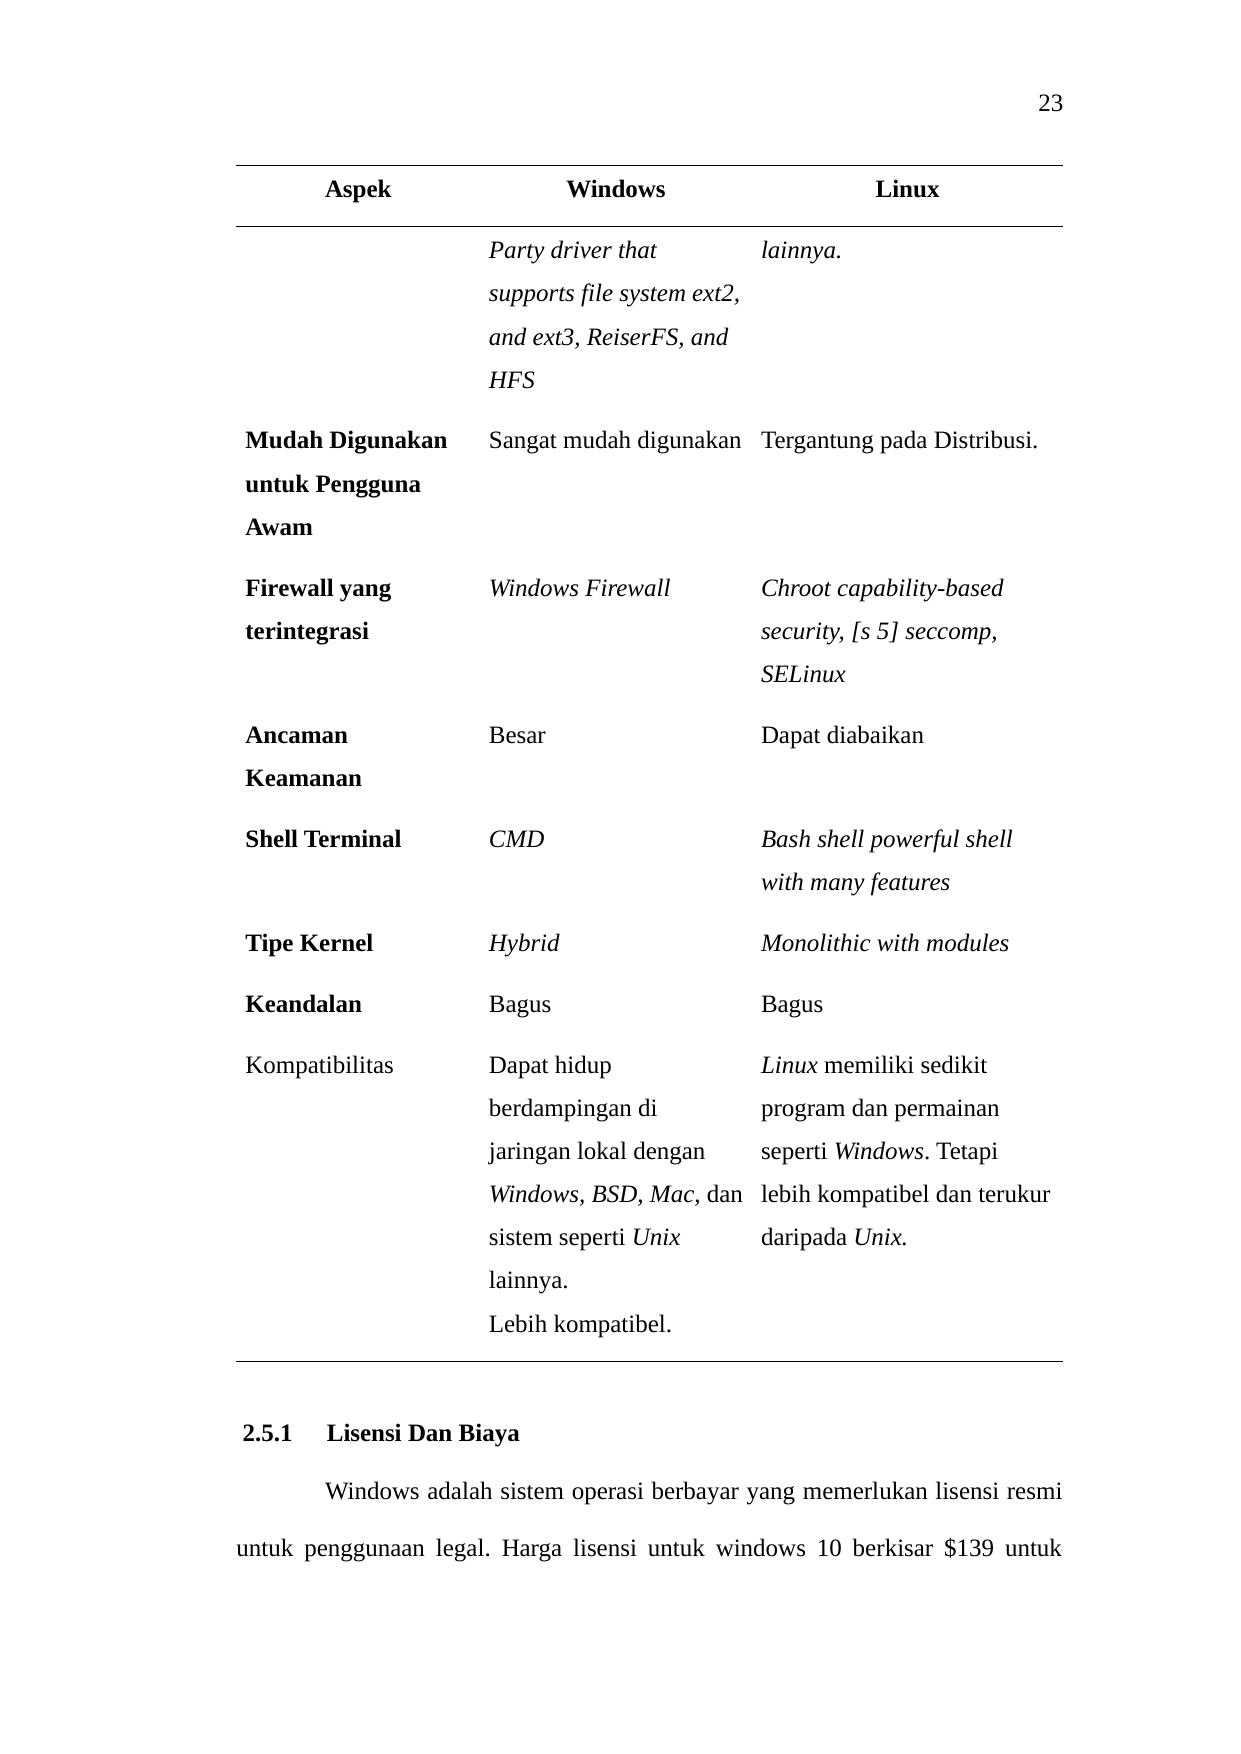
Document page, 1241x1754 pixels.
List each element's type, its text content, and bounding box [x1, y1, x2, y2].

table_cell Dapat hidup berdampingan di jaringan lokal dengan Windows, BSD, Mac, dan sistem seperti Unix lainnya. Lebih kompatibel. [480, 1041, 752, 1361]
table_cell lainnya. [752, 227, 1063, 417]
table_cell Bagus [752, 980, 1063, 1041]
table_cell Bash shell powerful shell with many features [752, 815, 1063, 919]
table_cell Hybrid [480, 919, 752, 980]
table_header Aspek [236, 166, 480, 226]
table_cell Keandalan [236, 980, 480, 1041]
table_cell Besar [480, 711, 752, 815]
table_cell Linux memiliki sedikit program dan permainan seperti Windows. Tetapi lebih kompatibel dan terukur daripada Unix. [752, 1041, 1063, 1361]
subtitle Lisensi dan Biaya [236, 1418, 1063, 1447]
table_cell Dapat diabaikan [752, 711, 1063, 815]
table_header Linux [752, 166, 1063, 226]
table_cell Bagus [480, 980, 752, 1041]
table_cell Tipe Kernel [236, 919, 480, 980]
table_cell [236, 227, 480, 417]
table_cell Chroot capability-based security, [s 5] seccomp, SELinux [752, 564, 1063, 711]
table_cell Mudah Digunakan untuk Pengguna Awam [236, 417, 480, 564]
table_header Windows [480, 166, 752, 226]
table_cell Firewall yang terintegrasi [236, 564, 480, 711]
table_cell Sangat mudah digunakan [480, 417, 752, 564]
text Windows adalah sistem operasi berbayar yang memerlukan lisensi resmi untuk penggunaan legal. Harga lisensi untuk windows 10 berkisar $139 untuk [236, 1476, 1063, 1562]
table_cell Monolithic with modules [752, 919, 1063, 980]
table_cell CMD [480, 815, 752, 919]
table_cell Shell Terminal [236, 815, 480, 919]
table_cell Windows Firewall [480, 564, 752, 711]
table_cell Ancaman Keamanan [236, 711, 480, 815]
table_cell Party driver that supports file system ext2, and ext3, ReiserFS, and HFS [480, 227, 752, 417]
table_cell Tergantung pada Distribusi. [752, 417, 1063, 564]
table_cell Kompatibilitas [236, 1041, 480, 1361]
